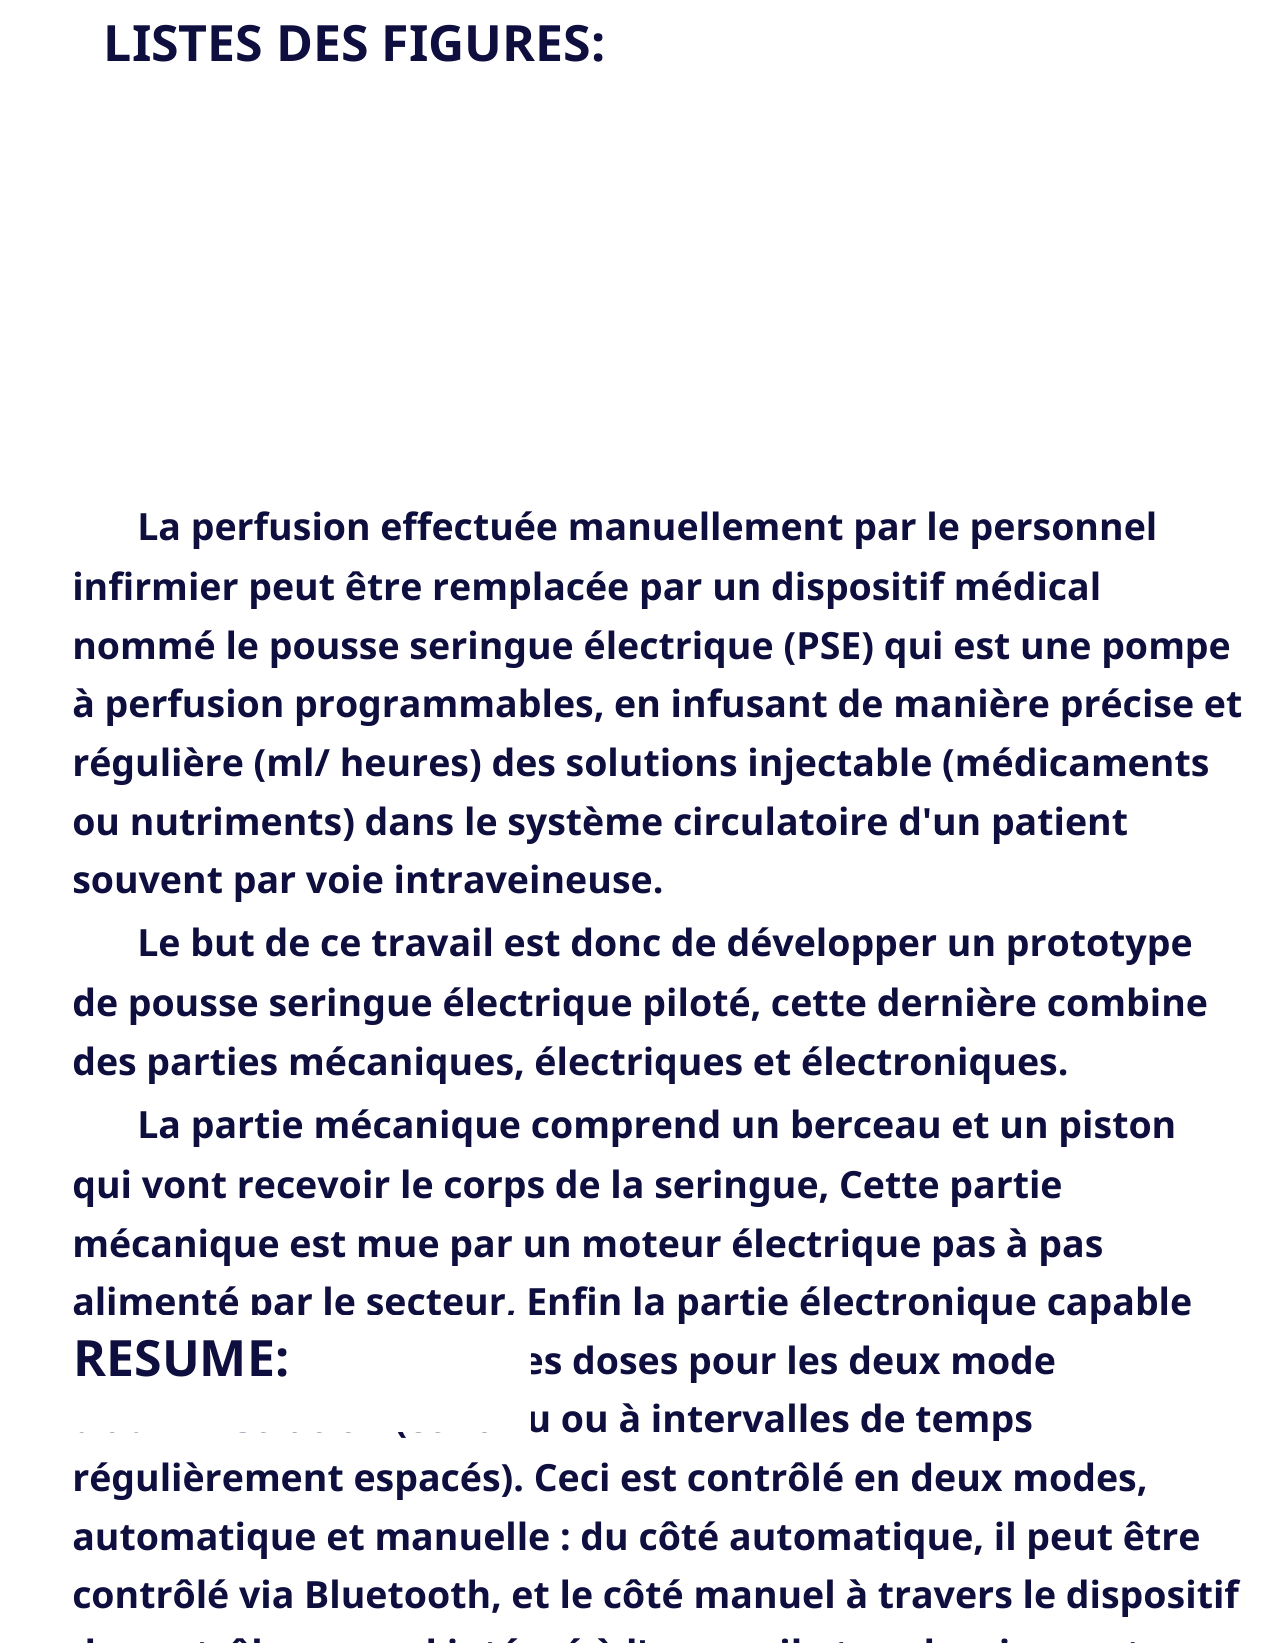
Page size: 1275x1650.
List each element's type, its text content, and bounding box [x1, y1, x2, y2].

table_cell [120, 433, 627, 488]
table_header [627, 161, 1168, 488]
text LISTES DES FIGURES: [91, 7, 703, 76]
table_header [120, 161, 627, 432]
table_header [120, 120, 821, 161]
text La perfusion effectuée manuellement par le personnel infirmier peut être remplacée par un dispositif médical nommé le pousse seringue électrique (PSE) qui est une pompe à perfusion programmables, en infusant de manière précise et régulière (ml/ heures) des solutions injectable (médicaments ou nutriments) dans le système circulatoire d'un patient souvent par voie intraveineuse. [72, 496, 1246, 904]
text Le but de ce travail est donc de développer un prototype de pousse seringue électrique piloté, cette dernière combine des parties mécaniques, électriques et électroniques. [72, 912, 1246, 1086]
text RESUME: [73, 1323, 516, 1391]
text La partie mécanique comprend un berceau et un piston qui vont recevoir le corps de la seringue, Cette partie mécanique est mue par un moteur électrique pas à pas alimenté par le secteur, Enfin la partie électronique capable de vérifier les débits et les doses pour les deux mode d’administration (continu ou à intervalles de temps régulièrement espacés). Ceci est contrôlé en deux modes, automatique et manuelle : du côté automatique, il peut être contrôlé via Bluetooth, et le côté manuel à travers le dispositif de contrôle manuel intégré à l'appareil et ce dernier sont contrôlés par le carte Arduino Uno. [72, 1094, 1246, 1642]
